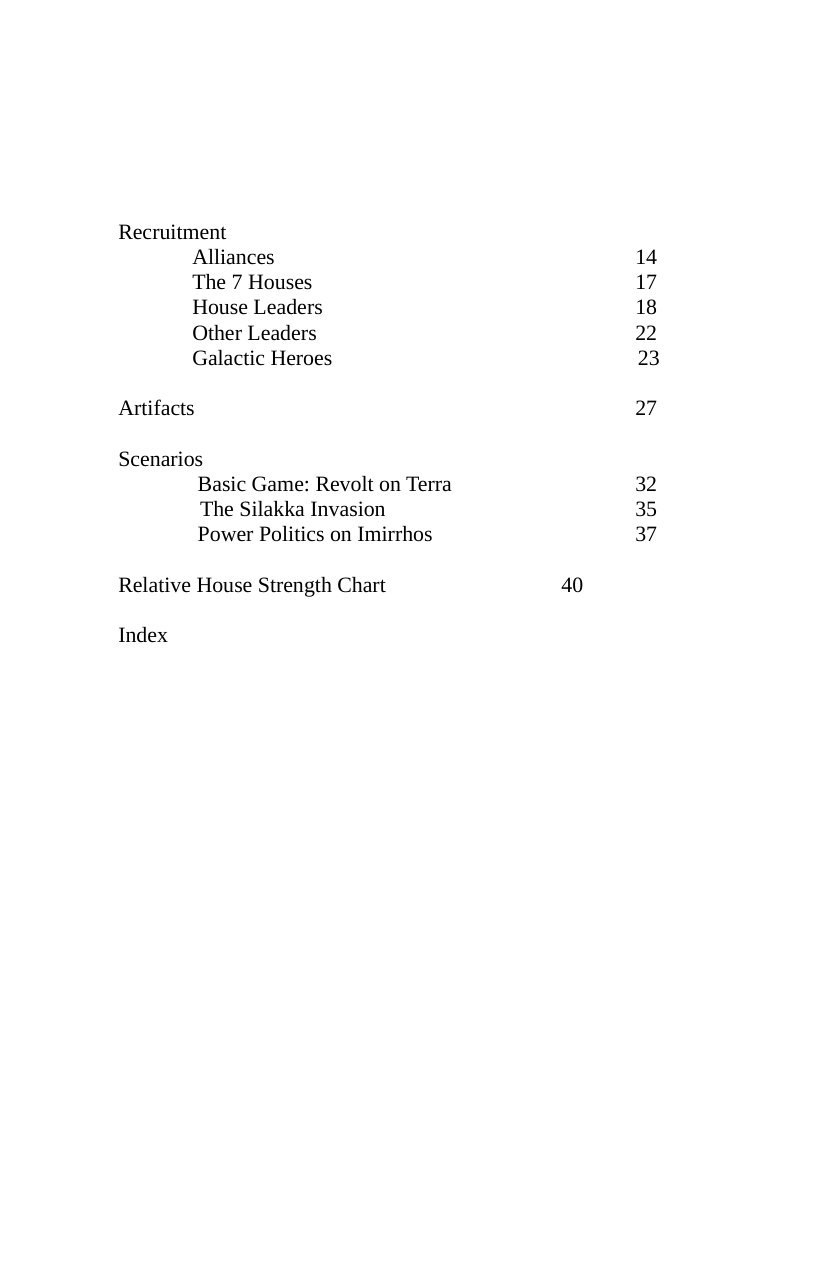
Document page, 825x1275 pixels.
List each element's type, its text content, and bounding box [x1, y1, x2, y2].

text Power Politics on Imirrhos 37 [118, 521, 707, 547]
text Other Leaders 22 [118, 320, 707, 345]
text Alliances 14 [118, 244, 707, 269]
text Relative House Strength Chart 40 [118, 572, 707, 597]
text Recruitment [118, 219, 707, 244]
text Artifacts 27 [118, 395, 707, 421]
text Galactic Heroes 23 [118, 345, 707, 370]
text The Silakka Invasion 35 [118, 496, 707, 521]
text Index [118, 622, 707, 647]
text Basic Game: Revolt on Terra 32 [118, 471, 707, 496]
text House Leaders 18 [118, 294, 707, 320]
text Scenarios [118, 446, 707, 471]
text The 7 Houses 17 [118, 269, 707, 294]
